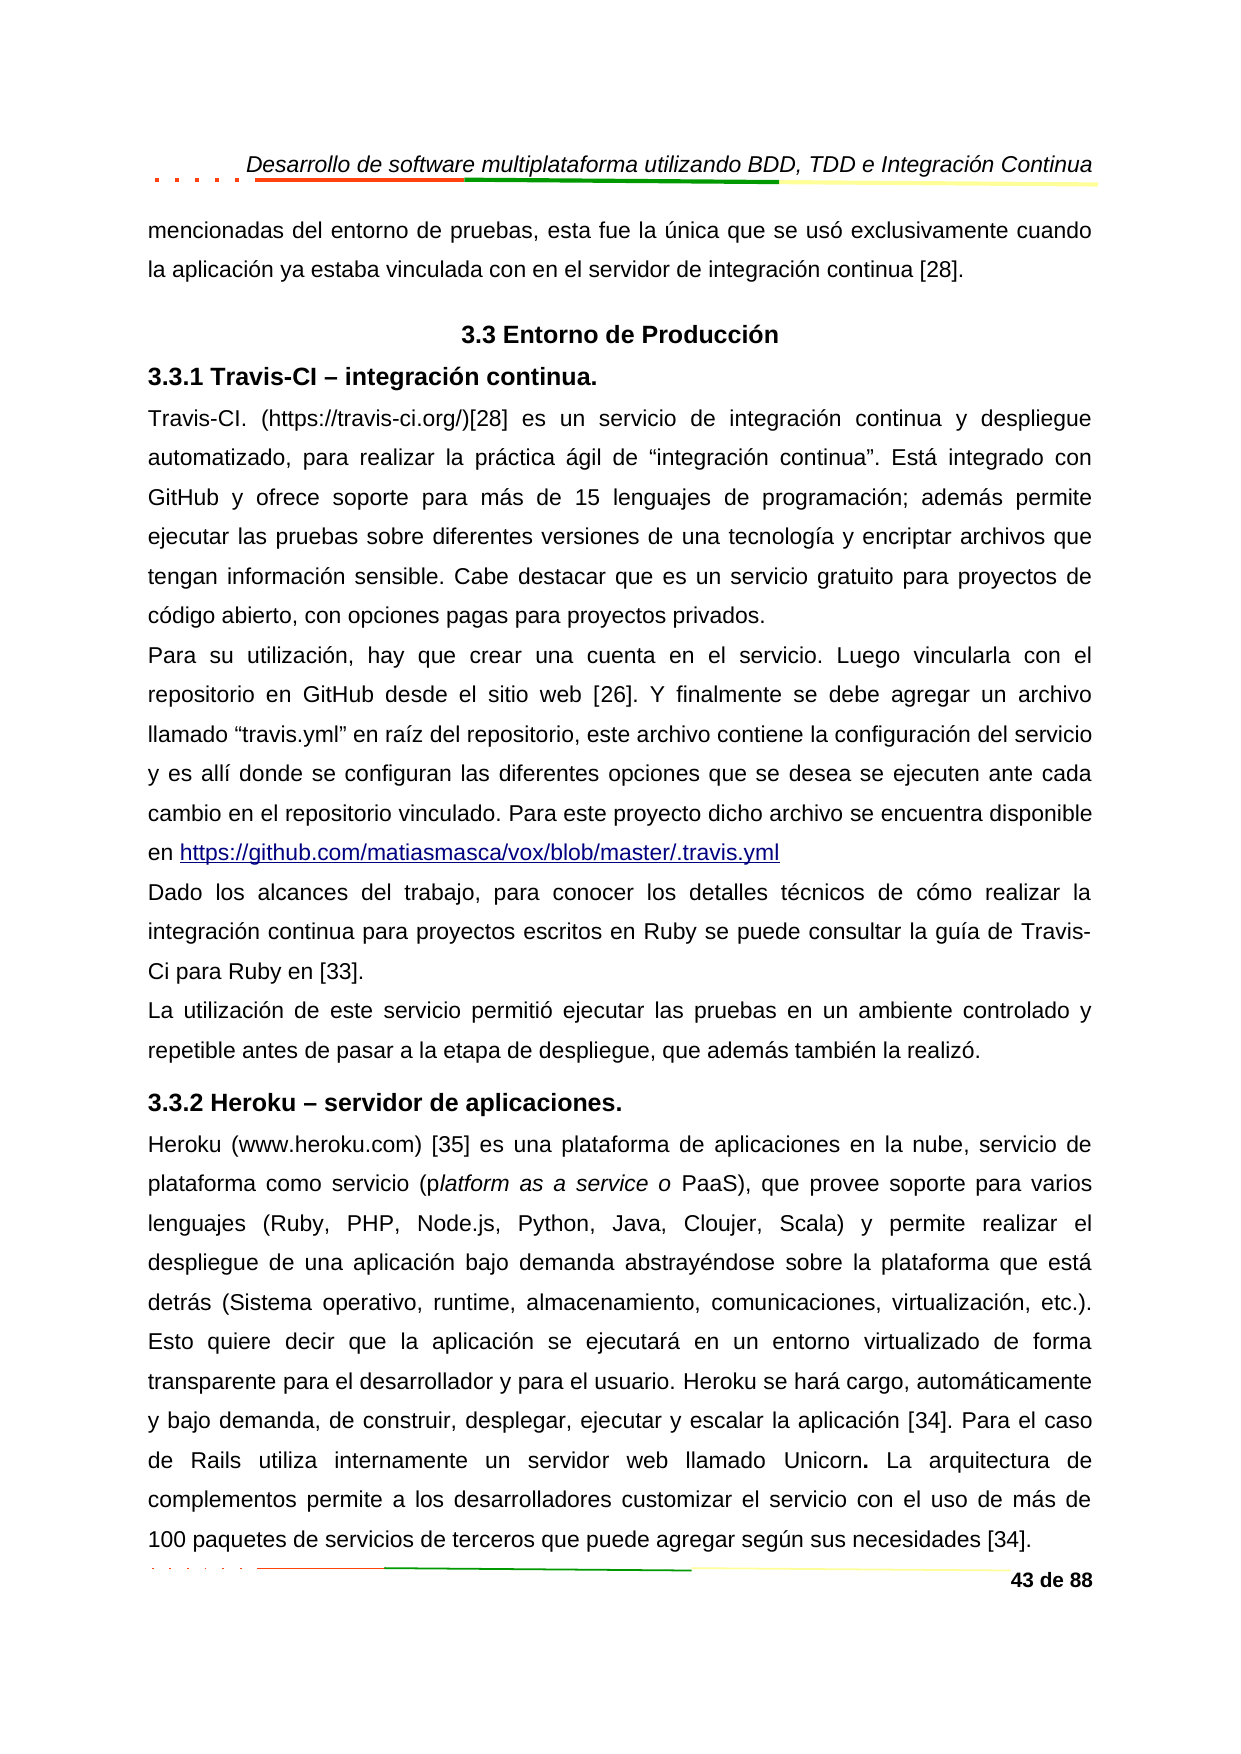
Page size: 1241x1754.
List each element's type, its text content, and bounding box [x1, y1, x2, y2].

text Travis-CI. (https://travis-ci.org/)[28] es un servicio de integración continua y despliegue automatizado, para realizar la práctica ágil de “integración continua”. Está integrado con GitHub y ofrece soporte para más de 15 lenguajes de programación; además permite ejecutar las pruebas sobre diferentes versiones de una tecnología y encriptar archivos que tengan información sensible. Cabe destacar que es un servicio gratuito para proyectos de código abierto, con opciones pagas para proyectos privados. [148, 405, 1093, 629]
text 3.3.1 Travis-CI – integración continua. [148, 362, 1093, 391]
text Heroku (www.heroku.com) [35] es una plataforma de aplicaciones en la nube, servicio de plataforma como servicio (platform as a service o PaaS), que provee soporte para varios lenguajes (Ruby, PHP, Node.js, Python, Java, Cloujer, Scala) y permite realizar el despliegue de una aplicación bajo demanda abstrayéndose sobre la plataforma que está detrás (Sistema operativo, runtime, almacenamiento, comunicaciones, virtualización, etc.). Esto quiere decir que la aplicación se ejecutará en un entorno virtualizado de forma transparente para el desarrollador y para el usuario. Heroku se hará cargo, automáticamente y bajo demanda, de construir, desplegar, ejecutar y escalar la aplicación [34]. Para el caso de Rails utiliza internamente un servidor web llamado Unicorn. La arquitectura de complementos permite a los desarrolladores customizar el servicio con el uso de más de 100 paquetes de servicios de terceros que puede agregar según sus necesidades [34]. [148, 1131, 1093, 1552]
subtitle 3.3 Entorno de Producción [148, 321, 1093, 349]
text mencionadas del entorno de pruebas, esta fue la única que se usó exclusivamente cuando la aplicación ya estaba vinculada con en el servidor de integración continua [28]. [148, 217, 1093, 282]
text Dado los alcances del trabajo, para conocer los detalles técnicos de cómo realizar la integración continua para proyectos escritos en Ruby se puede consultar la guía de Travis-Ci para Ruby en [33]. [148, 879, 1093, 984]
text Para su utilización, hay que crear una cuenta en el servicio. Luego vincularla con el repositorio en GitHub desde el sitio web [26]. Y finalmente se debe agregar un archivo llamado “travis.yml” en raíz del repositorio, este archivo contiene la configuración del servicio y es allí donde se configuran las diferentes opciones que se desea se ejecuten ante cada cambio en el repositorio vinculado. Para este proyecto dicho archivo se encuentra disponible en https://github.com/matiasmasca/vox/blob/master/.travis.yml [148, 642, 1093, 866]
text La utilización de este servicio permitió ejecutar las pruebas en un ambiente controlado y repetible antes de pasar a la etapa de despliegue, que además también la realizó. [148, 997, 1093, 1063]
text 3.3.2 Heroku – servidor de aplicaciones. [148, 1088, 1093, 1117]
